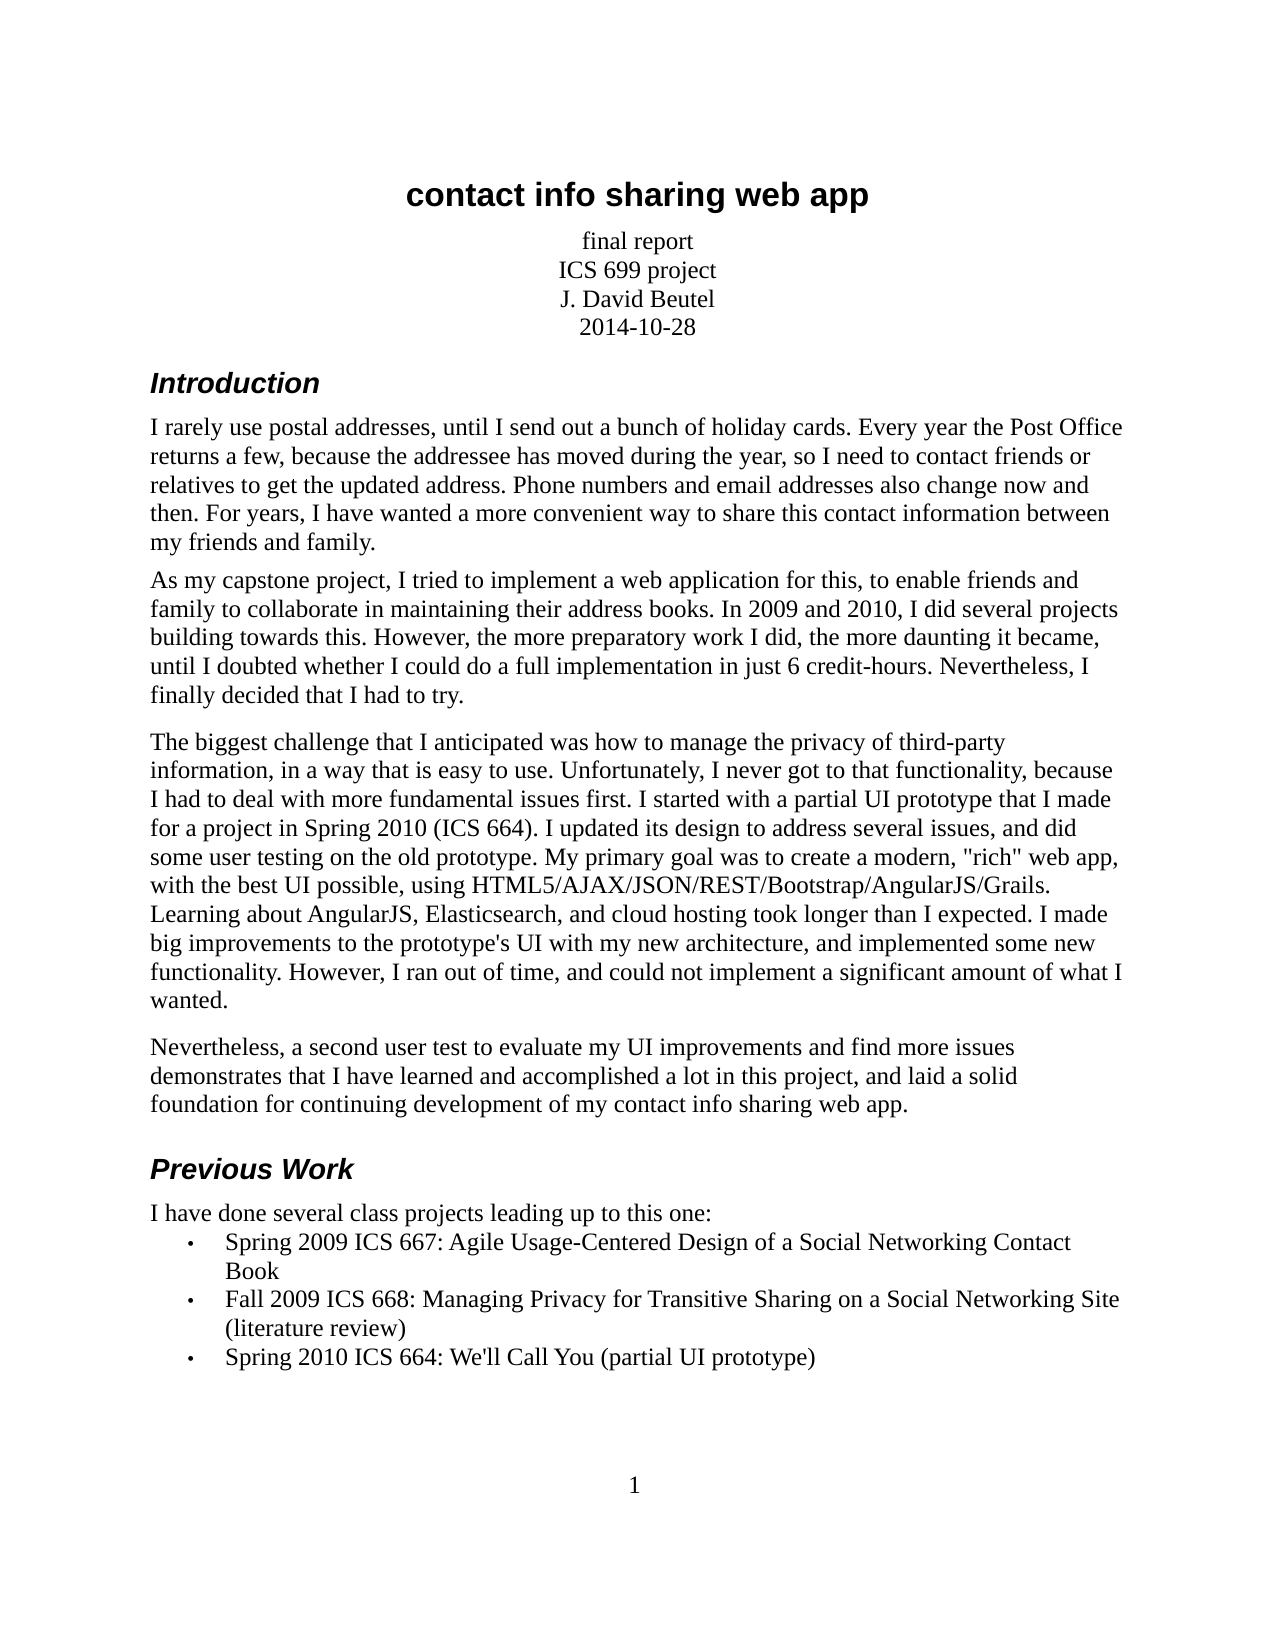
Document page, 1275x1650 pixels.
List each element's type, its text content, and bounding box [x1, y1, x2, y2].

text I rarely use postal addresses, until I send out a bunch of holiday cards. Every year the Post Office returns a few, because the addressee has moved during the year, so I need to contact friends or relatives to get the updated address. Phone numbers and email addresses also change now and then. For years, I have wanted a more convenient way to share this contact information between my friends and family. [150, 412, 1125, 556]
text The biggest challenge that I anticipated was how to manage the privacy of third-party information, in a way that is easy to use. Unfortunately, I never got to that functionality, because I had to deal with more fundamental issues first. I started with a partial UI prototype that I made for a project in Spring 2010 (ICS 664). I updated its design to address several issues, and did some user testing on the old prototype. My primary goal was to create a modern, "rich" web app, with the best UI possible, using HTML5/AJAX/JSON/REST/Bootstrap/AngularJS/Grails. Learning about AngularJS, Elasticsearch, and cloud hosting took longer than I expected. I made big improvements to the prototype's UI with my new architecture, and implemented some new functionality. However, I ran out of time, and could not implement a significant amount of what I wanted. [150, 727, 1125, 1014]
text As my capstone project, I tried to implement a web application for this, to enable friends and family to collaborate in maintaining their address books. In 2009 and 2010, I did several projects building towards this. However, the more preparatory work I did, the more daunting it became, until I doubted whether I could do a full implementation in just 6 credit-hours. Nevertheless, I finally decided that I had to try. [150, 565, 1125, 709]
list Spring 2009 ICS 667: Agile Usage-Centered Design of a Social Networking Contact Book [187, 1227, 1125, 1284]
subtitle Introduction [150, 366, 1125, 400]
text Nevertheless, a second user test to evaluate my UI improvements and find more issues demonstrates that I have learned and accomplished a lot in this project, and laid a solid foundation for continuing development of my contact info sharing web app. [150, 1032, 1125, 1118]
text I have done several class projects leading up to this one: [150, 1198, 1125, 1227]
subtitle Previous Work [150, 1152, 1125, 1186]
list Spring 2010 ICS 664: We'll Call You (partial UI prototype) [187, 1342, 1125, 1371]
subtitle contact info sharing web app [150, 175, 1125, 214]
text final report ICS 699 project J. David Beutel 2014-10-28 [150, 226, 1125, 341]
list Fall 2009 ICS 668: Managing Privacy for Transitive Sharing on a Social Networking Site (literature review) [187, 1284, 1125, 1342]
